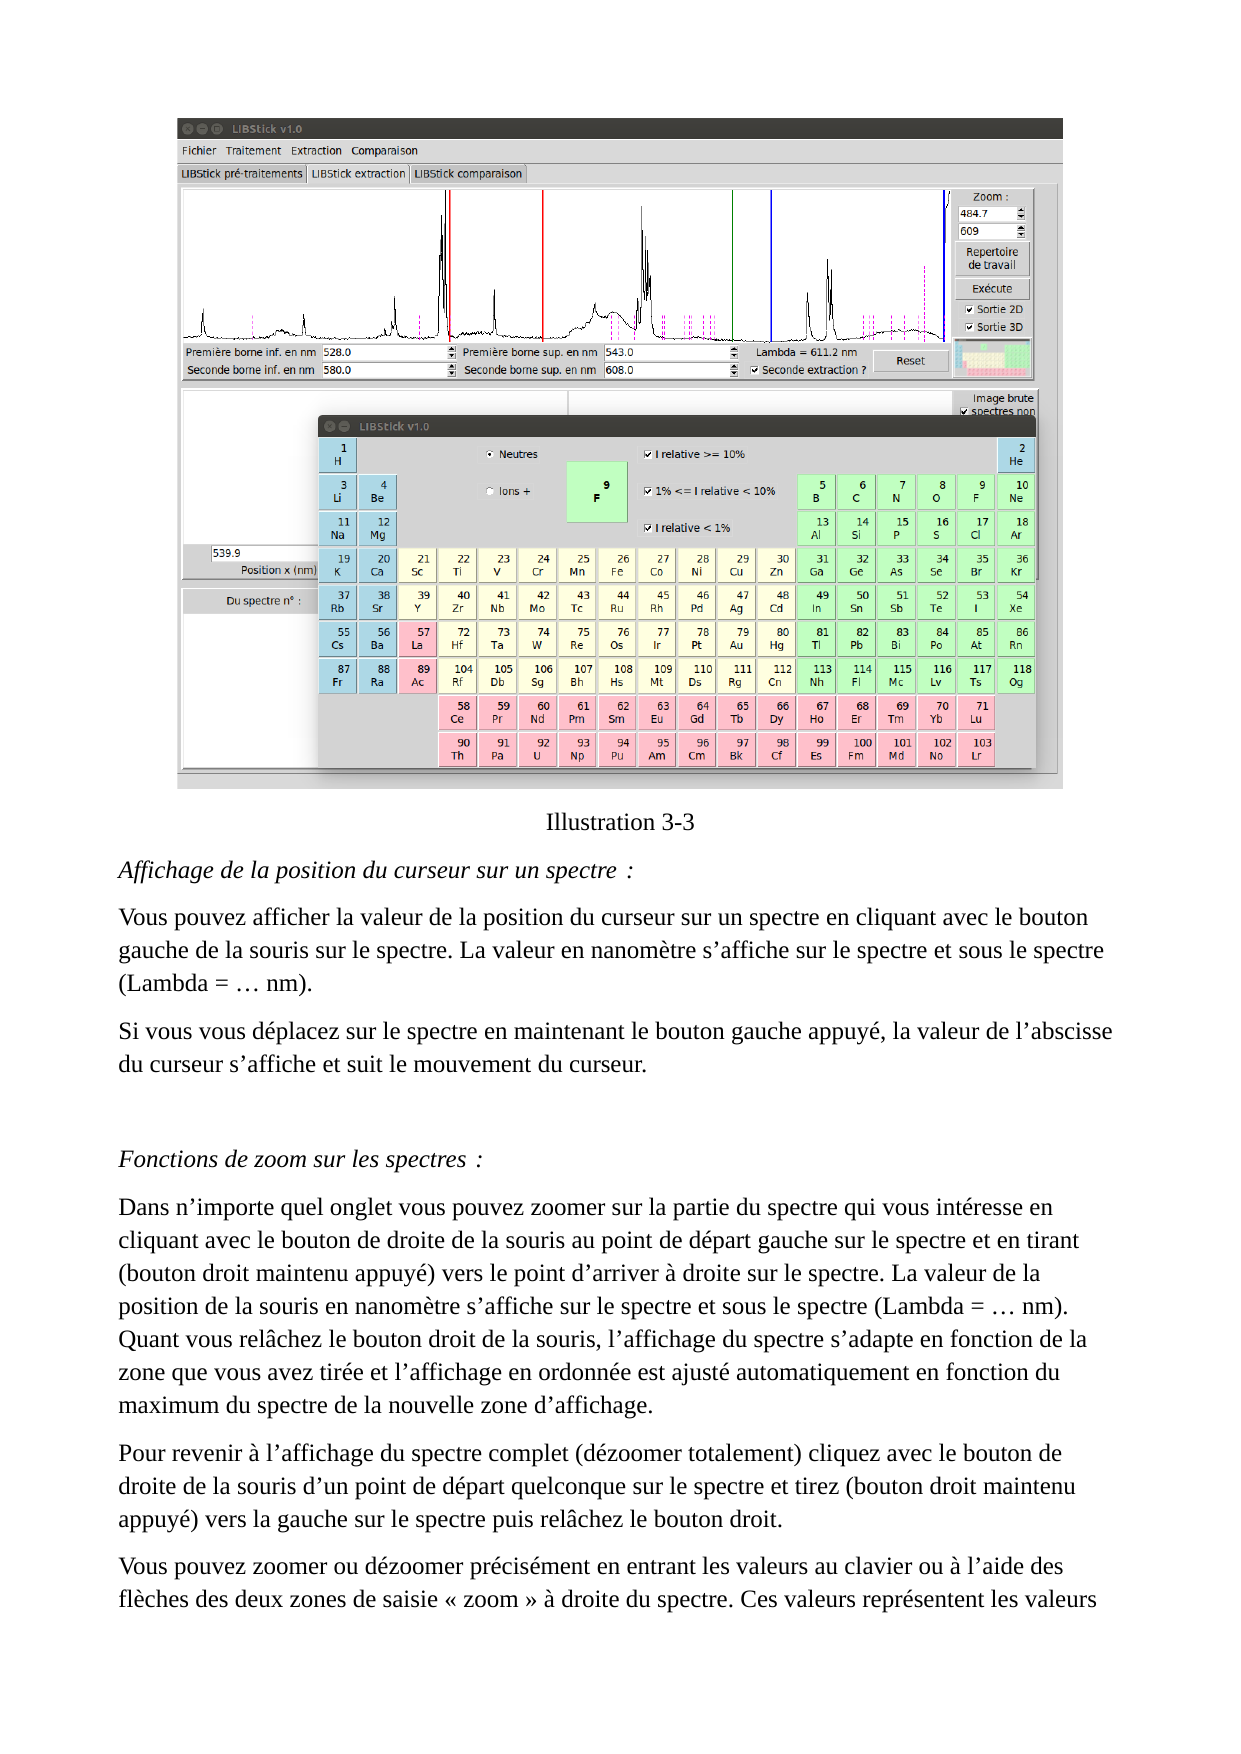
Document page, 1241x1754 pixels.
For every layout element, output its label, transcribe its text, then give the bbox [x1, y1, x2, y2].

text Si vous vous déplacez sur le spectre en maintenant le bouton gauche appuyé, la valeur de l’abscisse du curseur s’affiche et suit le mouvement du curseur. [118, 1016, 1122, 1078]
text Fonctions de zoom sur les spectres : [118, 1144, 1122, 1173]
text Illustration 3-3 [118, 807, 1122, 836]
text Pour revenir à l’affichage du spectre complet (dézoomer totalement) cliquez avec le bouton de droite de la souris d’un point de départ quelconque sur le spectre et tirez (bouton droit maintenu appuyé) vers la gauche sur le spectre puis relâchez le bouton droit. [118, 1438, 1122, 1532]
text Vous pouvez afficher la valeur de la position du curseur sur un spectre en cliquant avec le bouton gauche de la souris sur le spectre. La valeur en nanomètre s’affiche sur le spectre et sous le spectre (Lambda = … nm). [118, 902, 1122, 997]
text Vous pouvez zoomer ou dézoomer précisément en entrant les valeurs au clavier ou à l’aide des flèches des deux zones de saisie « zoom » à droite du spectre. Ces valeurs représentent les valeurs [118, 1551, 1122, 1613]
text Affichage de la position du curseur sur un spectre : [118, 855, 1122, 884]
text Dans n’importe quel onglet vous pouvez zoomer sur la partie du spectre qui vous intéresse en cliquant avec le bouton de droite de la souris au point de départ gauche sur le spectre et en tirant (bouton droit maintenu appuyé) vers le point d’arriver à droite sur le spectre. La valeur de la position de la souris en nanomètre s’affiche sur le spectre et sous le spectre (Lambda = … nm). Quant vous relâchez le bouton droit de la souris, l’affichage du spectre s’adapte en fonction de la zone que vous avez tirée et l’affichage en ordonnée est ajusté automatiquement en fonction du maximum du spectre de la nouvelle zone d’affichage. [118, 1192, 1122, 1419]
picture [177, 118, 1063, 789]
